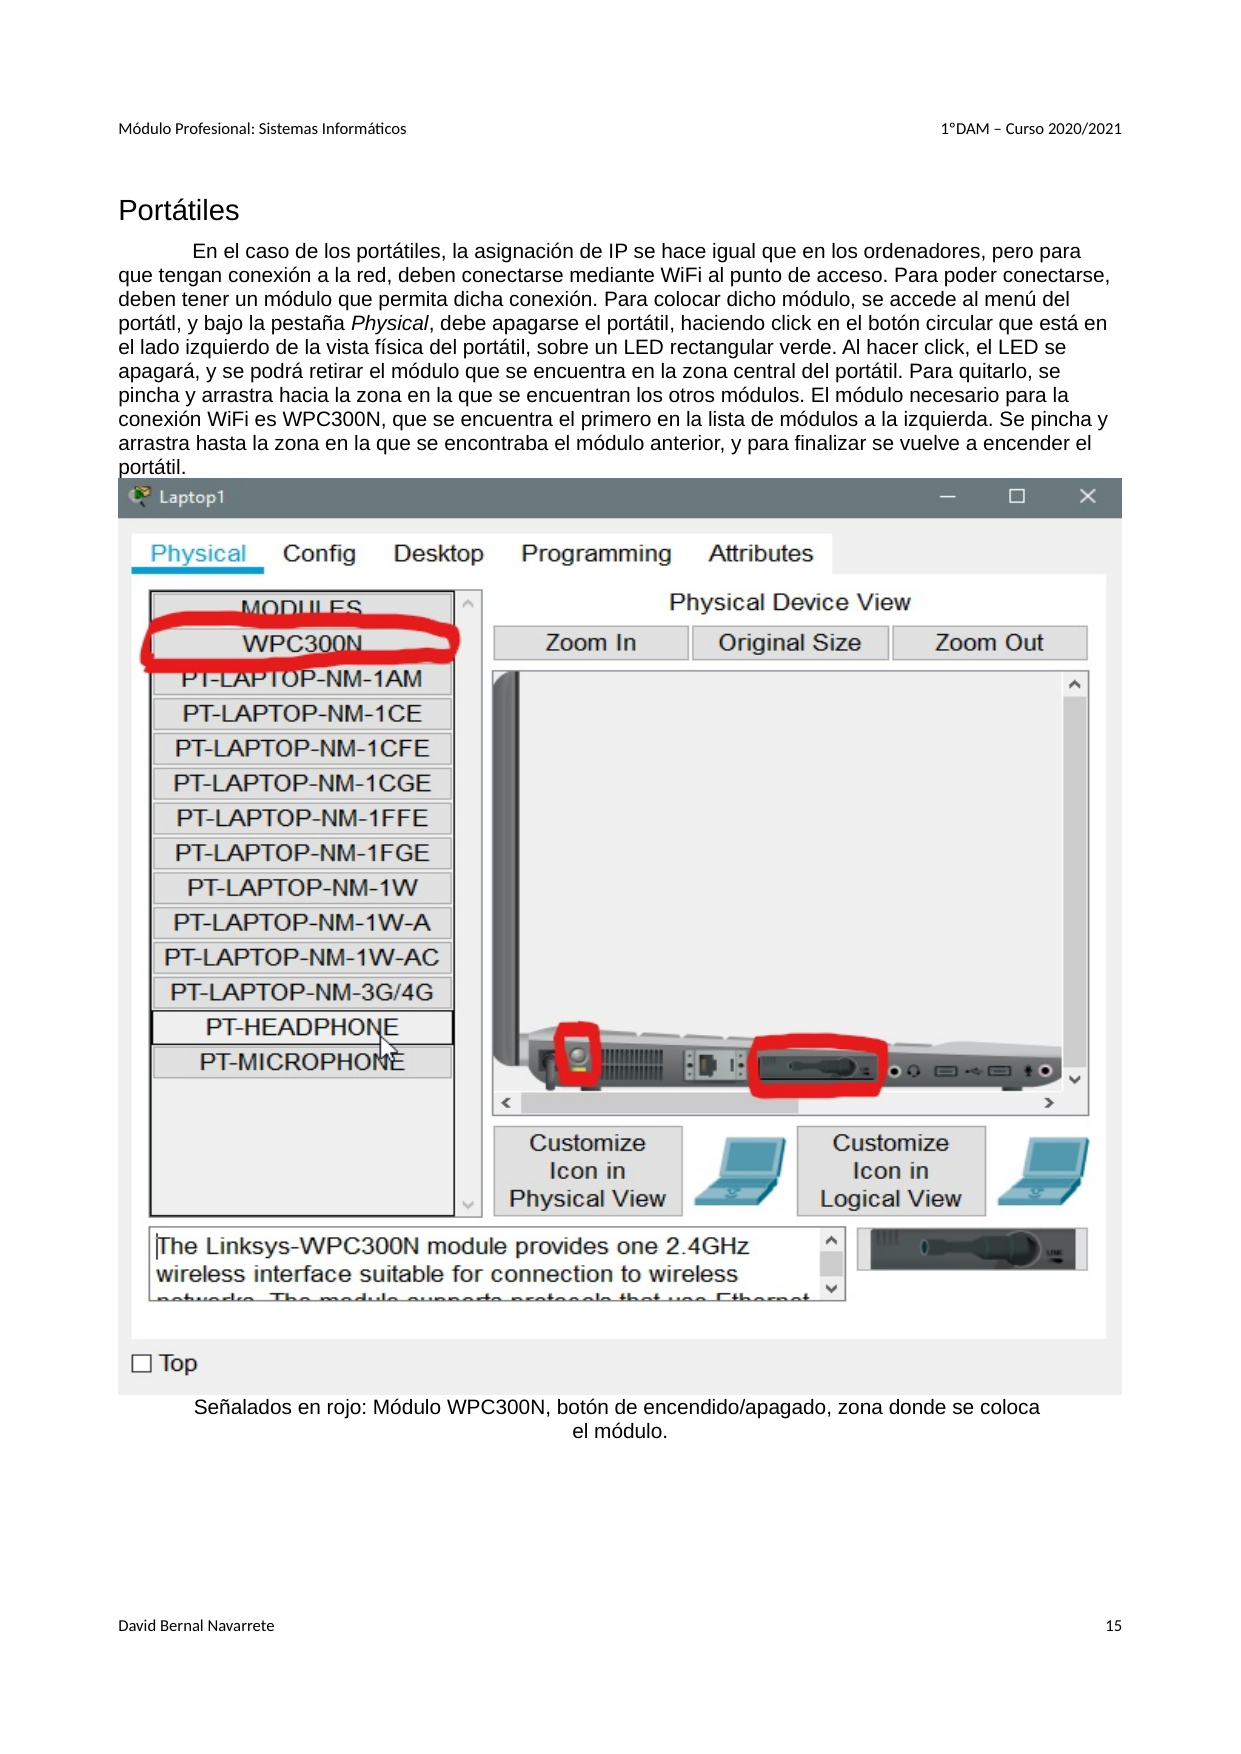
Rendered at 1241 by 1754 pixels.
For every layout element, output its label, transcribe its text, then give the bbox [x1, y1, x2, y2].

subtitle Portátiles [118, 193, 1122, 226]
picture [118, 478, 1122, 1395]
text En el caso de los portátiles, la asignación de IP se hace igual que en los ordenadores, pero para que tengan conexión a la red, deben conectarse mediante WiFi al punto de acceso. Para poder conectarse, deben tener un módulo que permita dicha conexión. Para colocar dicho módulo, se accede al menú del portátl, y bajo la pestaña Physical, debe apagarse el portátil, haciendo click en el botón circular que está en el lado izquierdo de la vista física del portátil, sobre un LED rectangular verde. Al hacer click, el LED se apagará, y se podrá retirar el módulo que se encuentra en la zona central del portátil. Para quitarlo, se pincha y arrastra hacia la zona en la que se encuentran los otros módulos. El módulo necesario para la conexión WiFi es WPC300N, que se encuentra el primero en la lista de módulos a la izquierda. Se pincha y arrastra hasta la zona en la que se encontraba el módulo anterior, y para finalizar se vuelve a encender el portátil. [118, 239, 1122, 478]
text Señalados en rojo: Módulo WPC300N, botón de encendido/apagado, zona donde se coloca [118, 1395, 1122, 1419]
text el módulo. [118, 1419, 1122, 1443]
